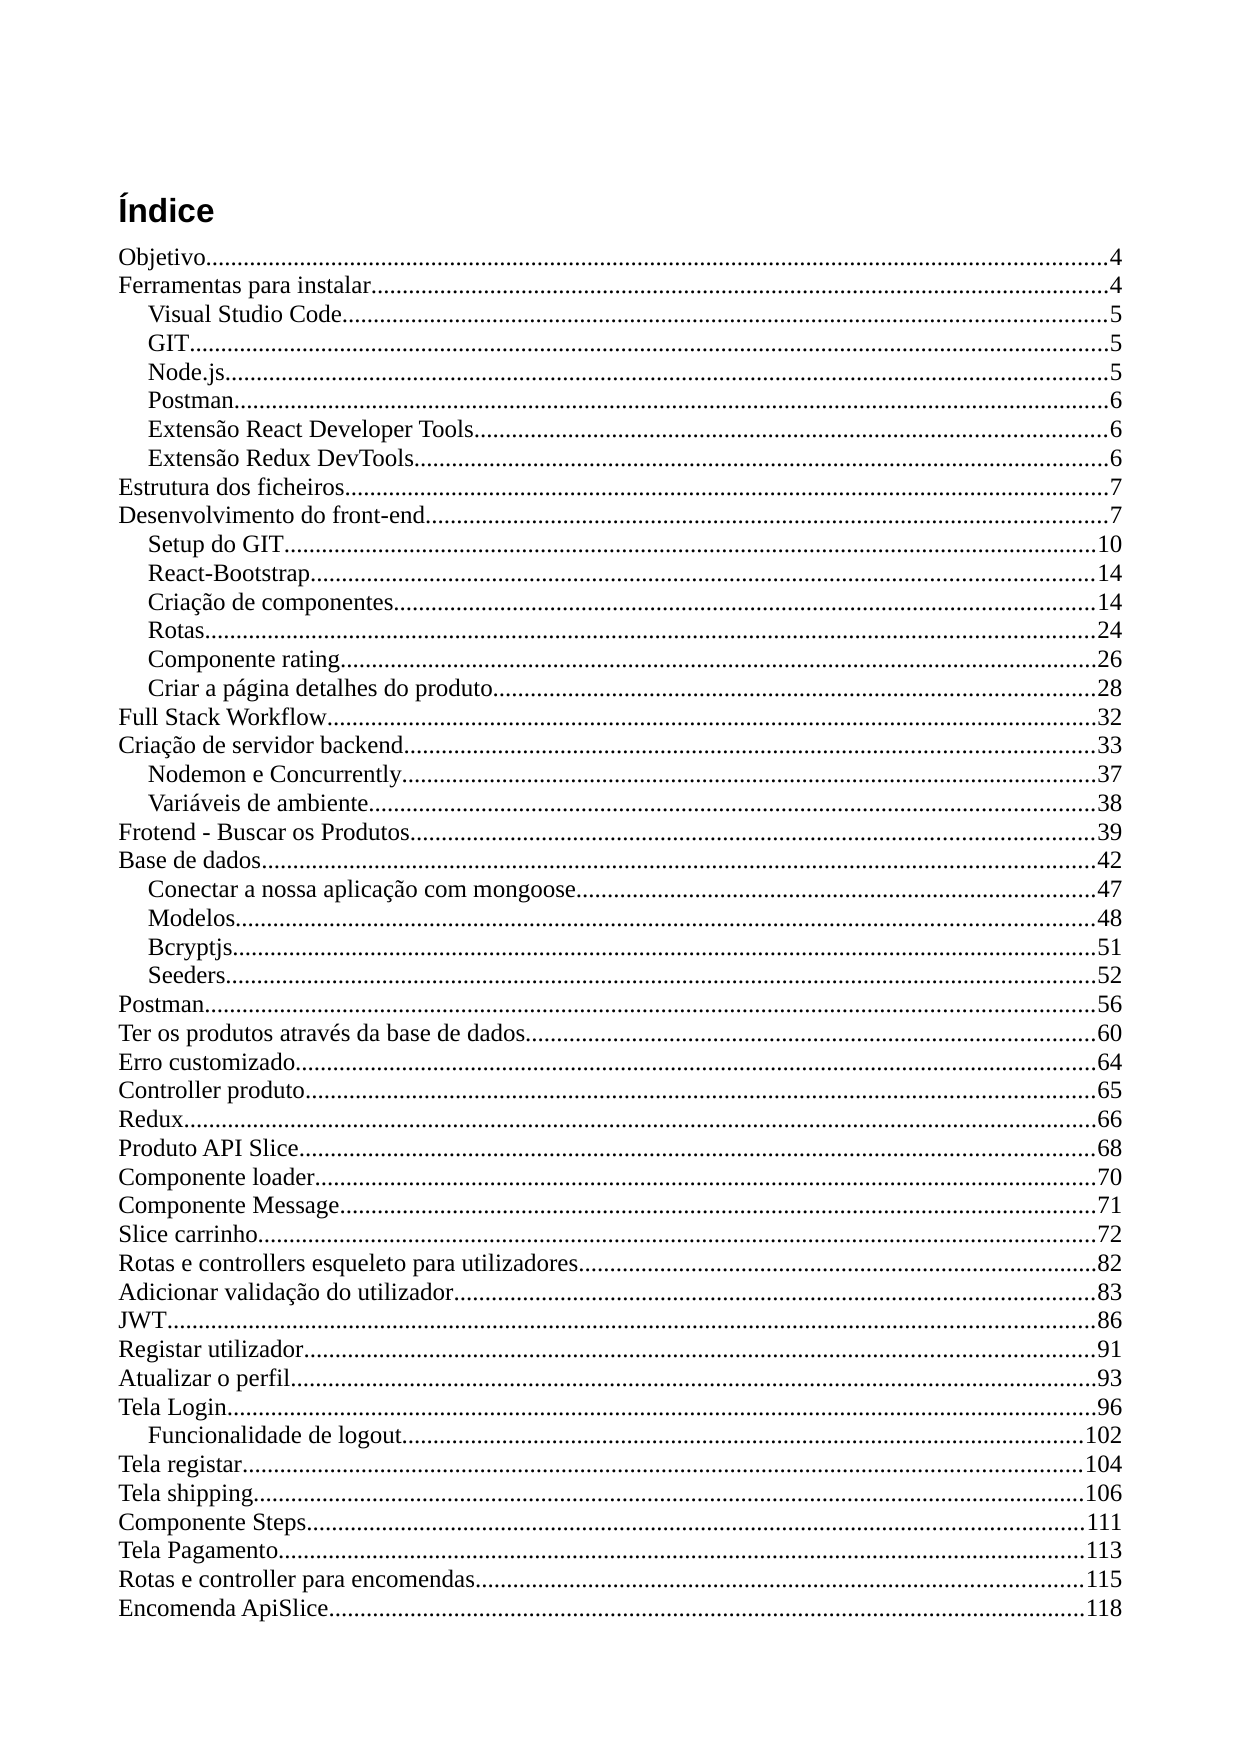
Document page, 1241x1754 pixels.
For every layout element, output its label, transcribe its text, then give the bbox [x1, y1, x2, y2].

text Bcryptjs 51 [148, 932, 1122, 960]
text Atualizar o perfil 93 [118, 1363, 1122, 1392]
text Rotas e controllers esqueleto para utilizadores 82 [118, 1248, 1122, 1277]
text Controller produto 65 [118, 1075, 1122, 1104]
text Slice carrinho 72 [118, 1219, 1122, 1248]
text Produto API Slice 68 [118, 1133, 1122, 1162]
text Tela Pagamento 113 [118, 1535, 1122, 1564]
text Erro customizado 64 [118, 1047, 1122, 1075]
text Tela Login 96 [118, 1392, 1122, 1420]
text Criação de servidor backend 33 [118, 730, 1122, 759]
text Encomenda ApiSlice 118 [118, 1593, 1122, 1622]
text Componente Steps 111 [118, 1507, 1122, 1535]
text Componente rating 26 [148, 644, 1122, 673]
text Tela registar 104 [118, 1449, 1122, 1478]
text Componente loader 70 [118, 1162, 1122, 1190]
subtitle Índice [118, 191, 1122, 229]
text Node.js 5 [148, 357, 1122, 385]
text Seeders 52 [148, 960, 1122, 989]
text Postman 6 [148, 385, 1122, 414]
text Funcionalidade de logout 102 [148, 1420, 1122, 1449]
text Adicionar validação do utilizador 83 [118, 1277, 1122, 1305]
text Setup do GIT 10 [148, 529, 1122, 558]
text Criação de componentes 14 [148, 587, 1122, 615]
text GIT 5 [148, 328, 1122, 357]
text Rotas 24 [148, 615, 1122, 644]
text Postman 56 [118, 989, 1122, 1018]
text Frotend - Buscar os Produtos 39 [118, 817, 1122, 845]
text Desenvolvimento do front-end 7 [118, 500, 1122, 529]
text Tela shipping 106 [118, 1478, 1122, 1507]
text Componente Message 71 [118, 1190, 1122, 1219]
text Visual Studio Code 5 [148, 299, 1122, 328]
text Conectar a nossa aplicação com mongoose 47 [148, 874, 1122, 903]
text Modelos 48 [148, 903, 1122, 932]
text Rotas e controller para encomendas 115 [118, 1564, 1122, 1593]
text Ferramentas para instalar 4 [118, 270, 1122, 299]
text Criar a página detalhes do produto 28 [148, 673, 1122, 702]
text React-Bootstrap 14 [148, 558, 1122, 587]
text Estrutura dos ficheiros 7 [118, 472, 1122, 500]
text Redux 66 [118, 1104, 1122, 1133]
text Base de dados 42 [118, 845, 1122, 874]
text JWT 86 [118, 1305, 1122, 1334]
text Ter os produtos através da base de dados 60 [118, 1018, 1122, 1047]
text Nodemon e Concurrently 37 [148, 759, 1122, 788]
text Objetivo 4 [118, 242, 1122, 270]
text Full Stack Workflow 32 [118, 702, 1122, 730]
text Extensão Redux DevTools 6 [148, 443, 1122, 472]
text Variáveis de ambiente 38 [148, 788, 1122, 817]
text Extensão React Developer Tools 6 [148, 414, 1122, 443]
text Registar utilizador 91 [118, 1334, 1122, 1363]
